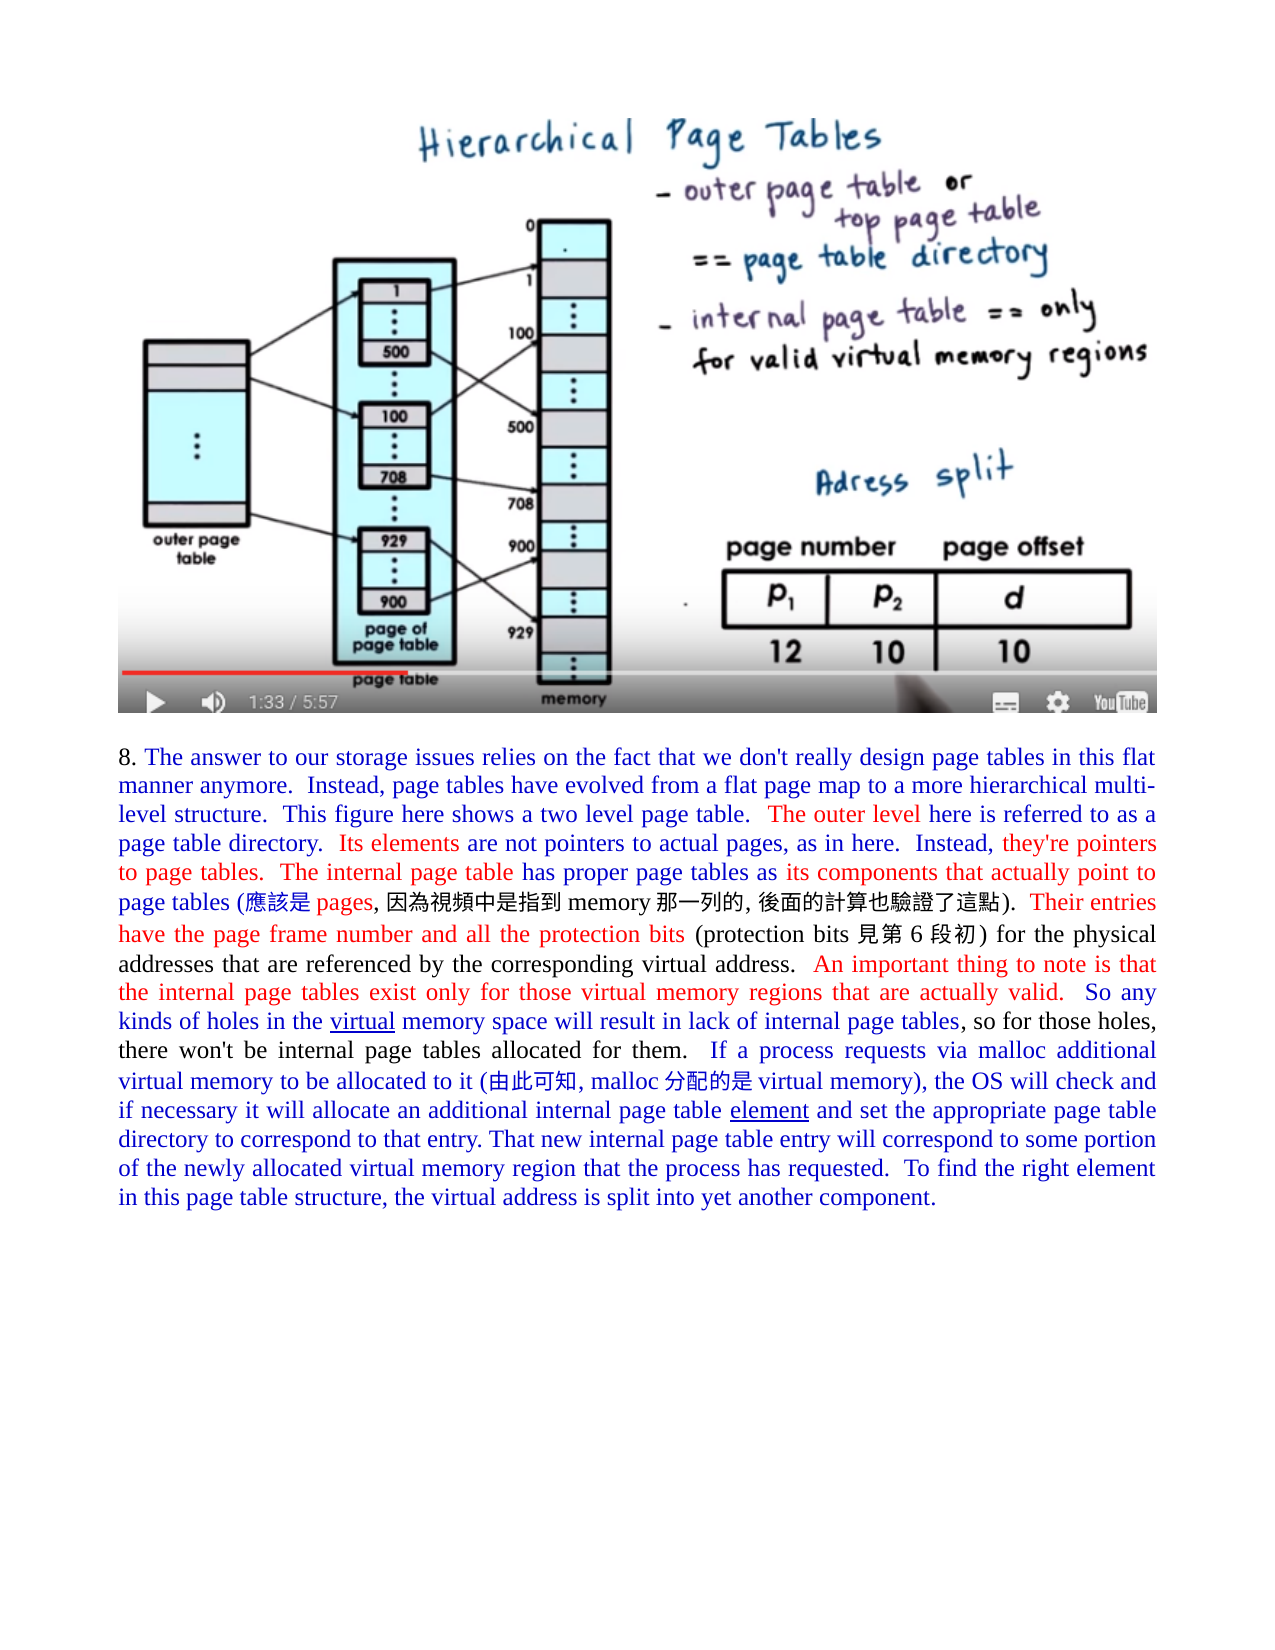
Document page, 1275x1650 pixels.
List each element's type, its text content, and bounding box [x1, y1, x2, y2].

text 8. The answer to our storage issues relies on the fact that we don't really design page tables in this flat manner anymore. Instead, page tables have evolved from a flat page map to a more hierarchical multi-level structure. This figure here shows a two level page table. The outer level here is referred to as a page table directory. Its elements are not pointers to actual pages, as in here. Instead, they're pointers to page tables. The internal page table has proper page tables as its components that actually point to page tables (應該是pages, 因為視頻中是指到memory那一列的, 後面的計算也驗證了這點). Their entries have the page frame number and all the protection bits (protection bits見第6段初) for the physical addresses that are referenced by the corresponding virtual address. An important thing to note is that the internal page tables exist only for those virtual memory regions that are actually valid. So any kinds of holes in the virtual memory space will result in lack of internal page tables, so for those holes, there won't be internal page tables allocated for them. If a process requests via malloc additional virtual memory to be allocated to it (由此可知, malloc分配的是virtual memory), the OS will check and if necessary it will allocate an additional internal page table element and set the appropriate page table directory to correspond to that entry. That new internal page table entry will correspond to some portion of the newly allocated virtual memory region that the process has requested. To find the right element in this page table structure, the virtual address is split into yet another component. [118, 742, 1157, 1210]
picture [118, 118, 1157, 713]
